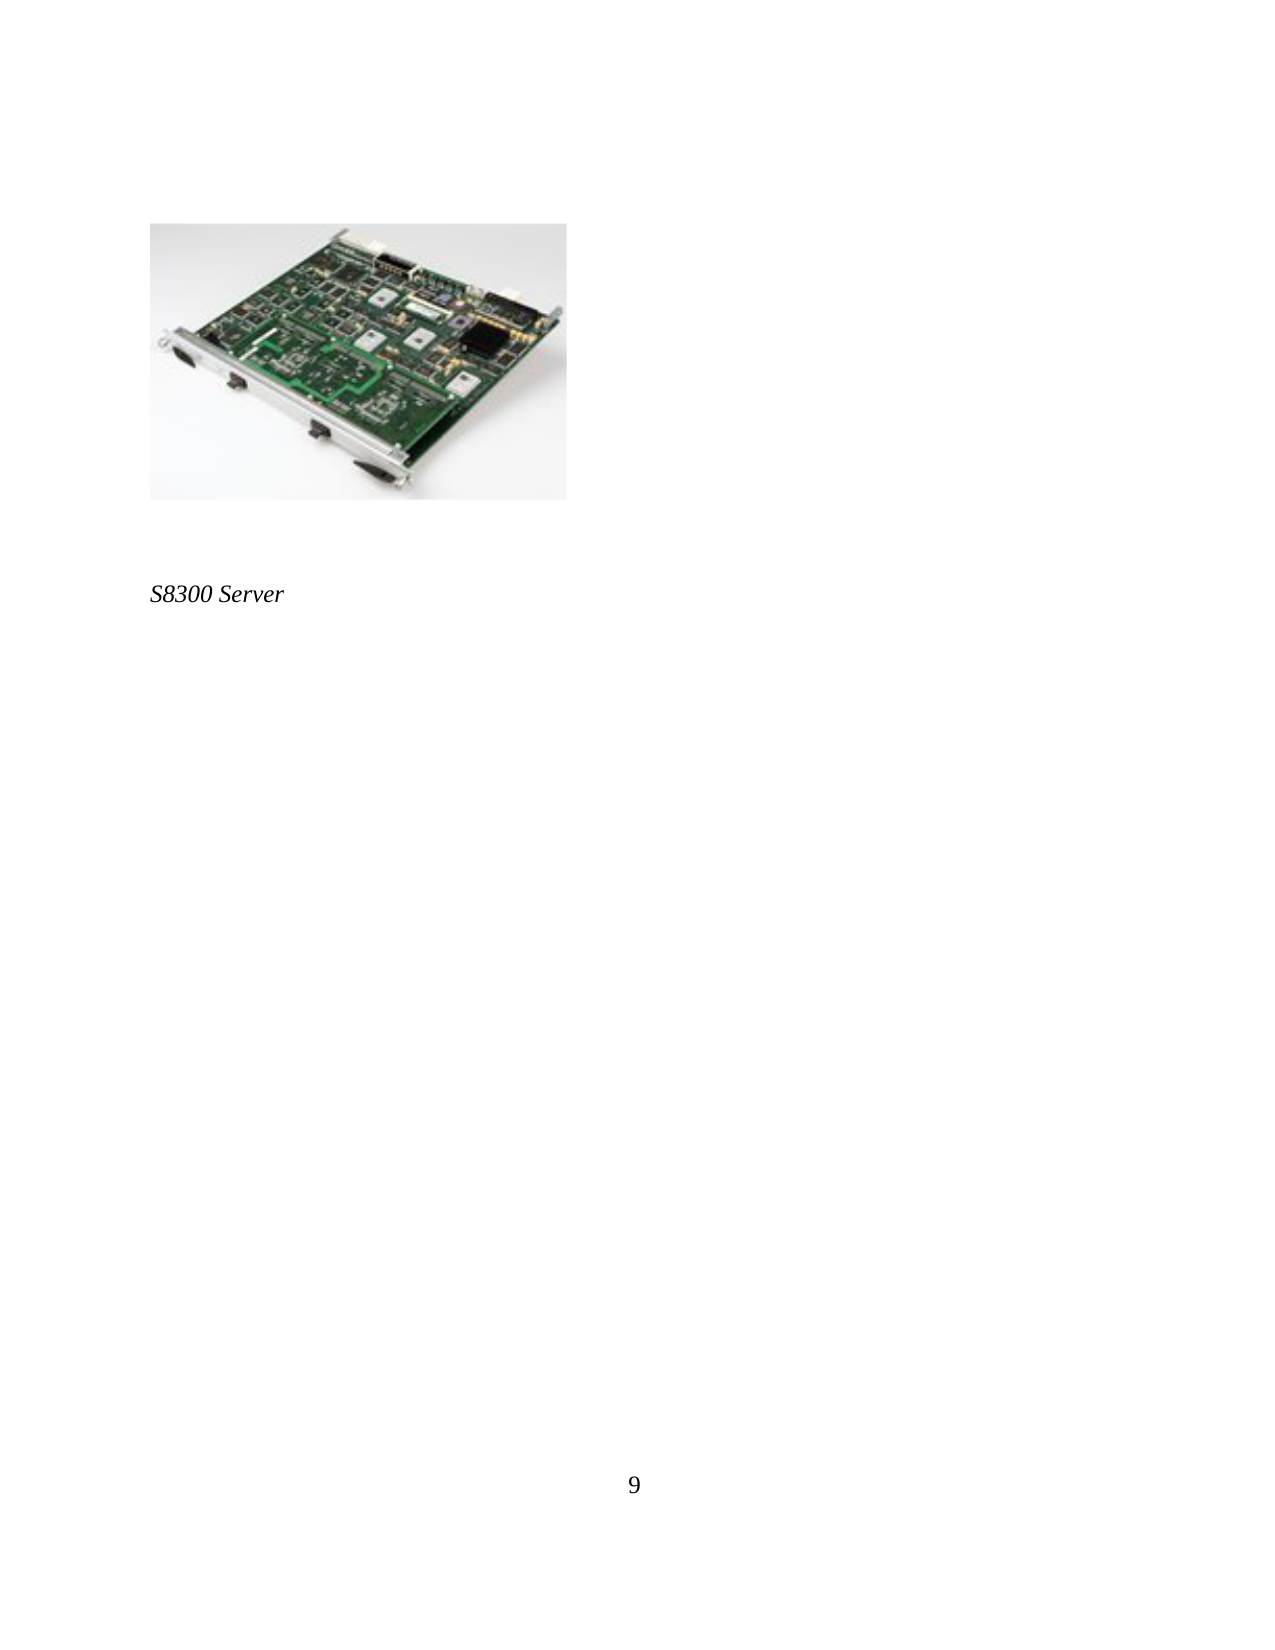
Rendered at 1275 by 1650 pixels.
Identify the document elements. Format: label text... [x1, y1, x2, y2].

text S8300 Server [150, 579, 1125, 608]
picture [150, 150, 567, 567]
